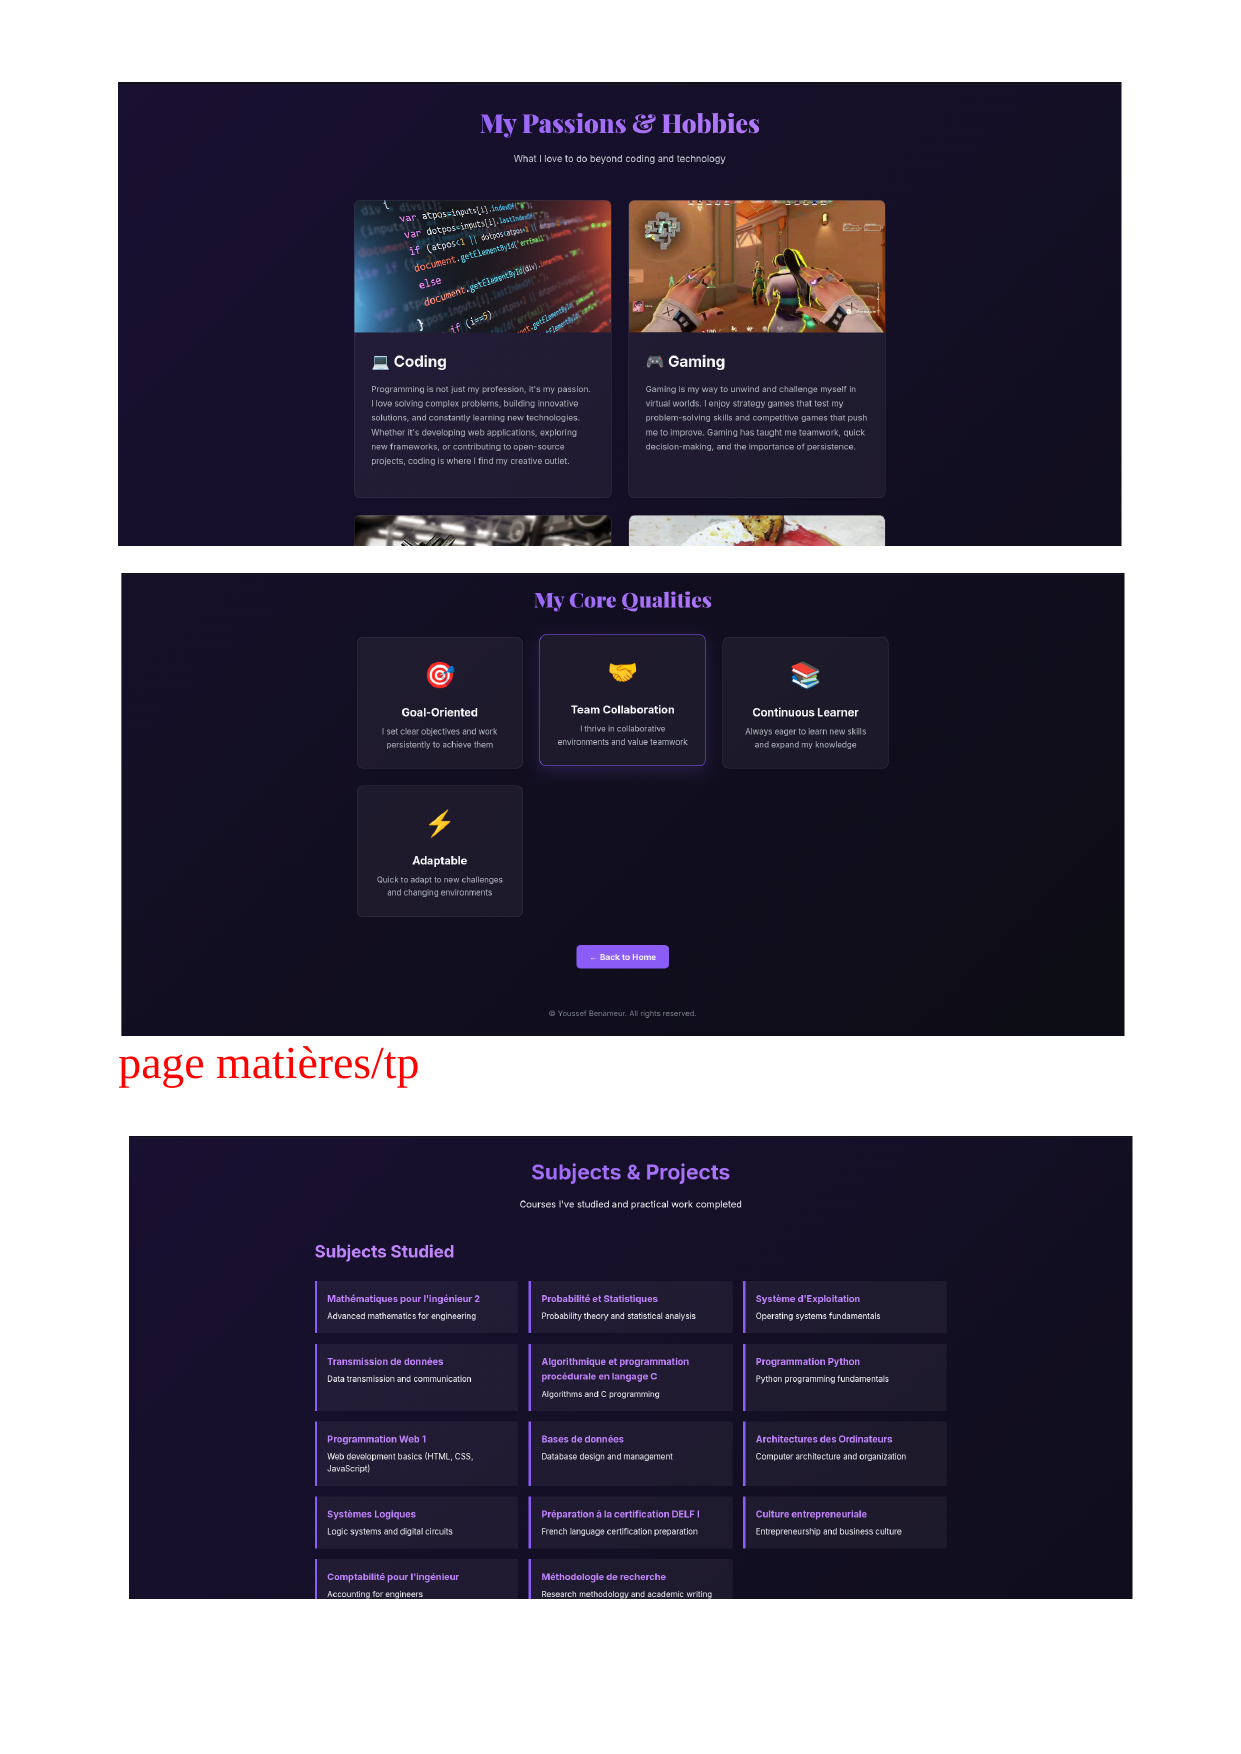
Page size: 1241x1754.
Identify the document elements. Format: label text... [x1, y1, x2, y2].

picture [118, 82, 1123, 546]
picture [121, 573, 1126, 1036]
picture [129, 1136, 1133, 1599]
text page matières/tp [118, 546, 1122, 1088]
